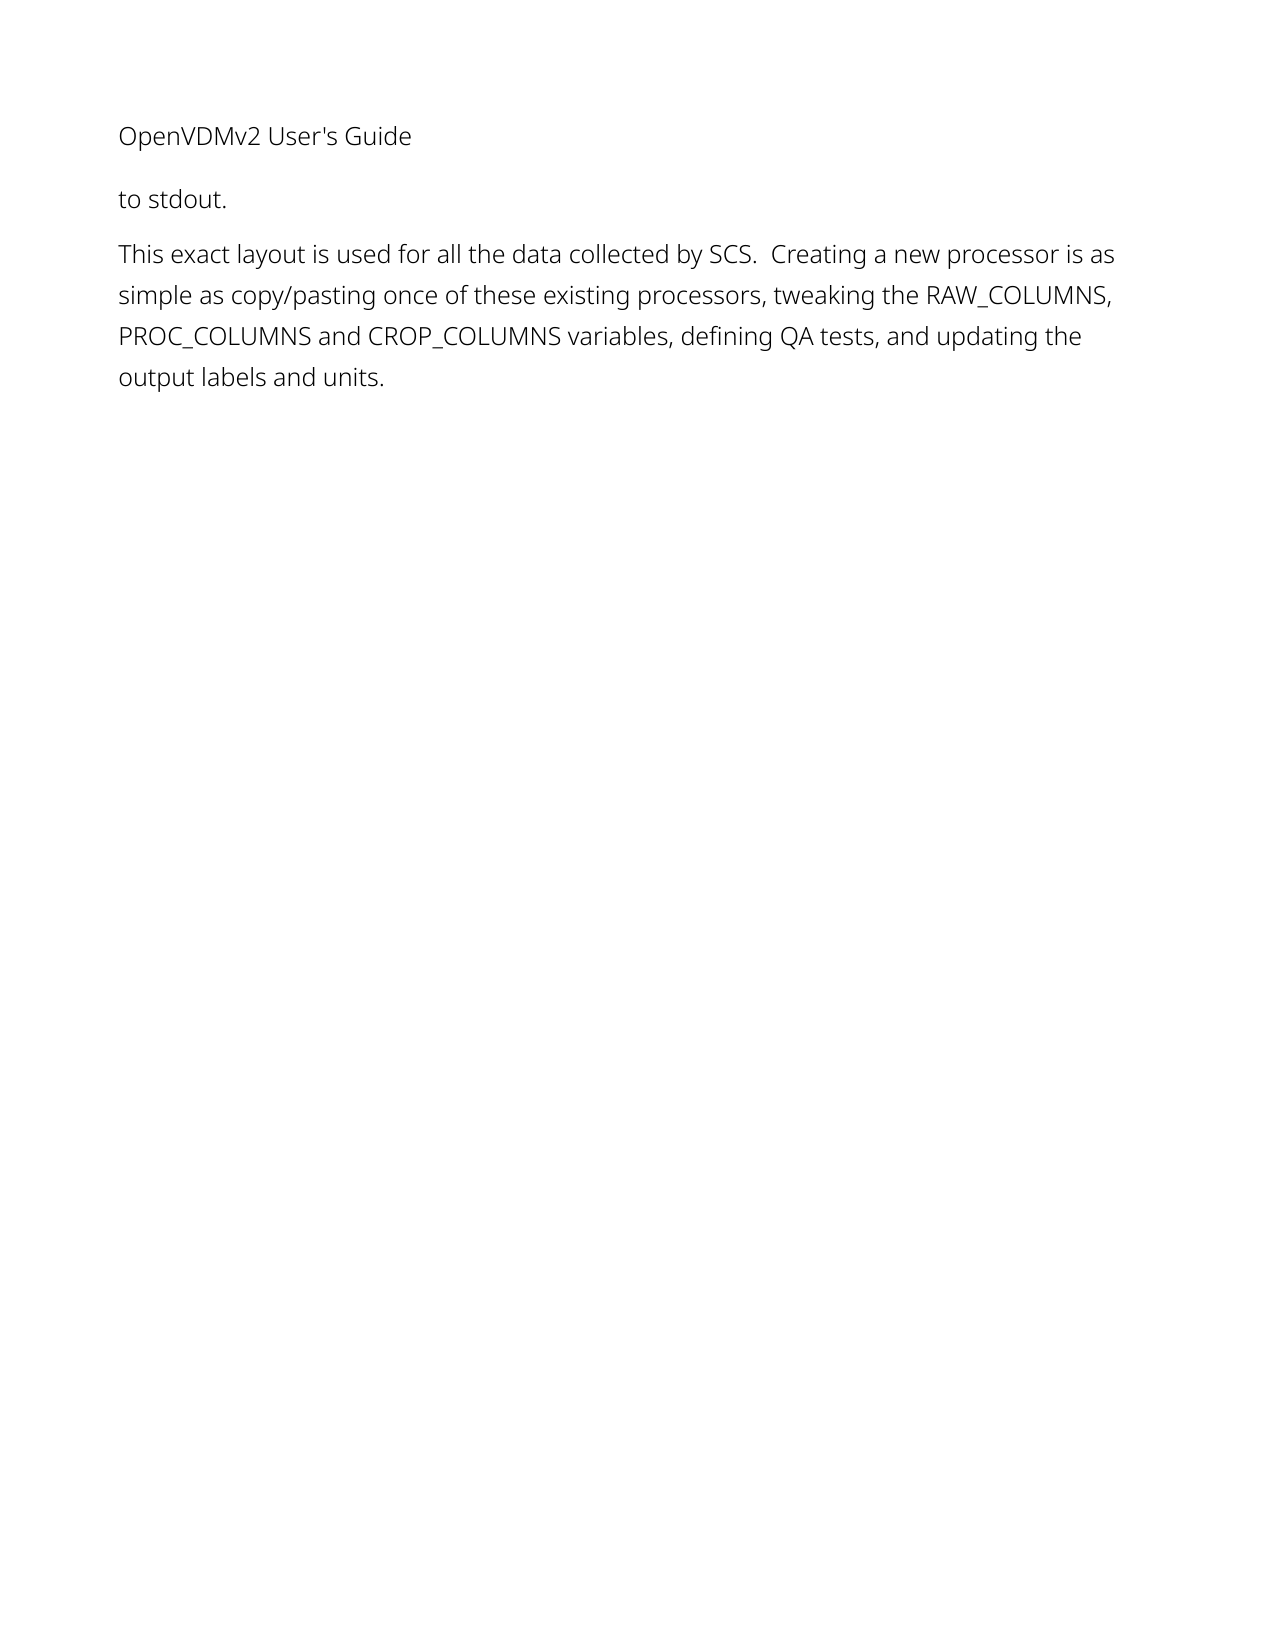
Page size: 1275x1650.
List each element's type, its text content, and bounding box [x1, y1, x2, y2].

text This exact layout is used for all the data collected by SCS. Creating a new processor is as simple as copy/pasting once of these existing processors, tweaking the RAW_COLUMNS, PROC_COLUMNS and CROP_COLUMNS variables, defining QA tests, and updating the output labels and units. [118, 237, 1157, 394]
text to stdout. [118, 182, 1157, 216]
